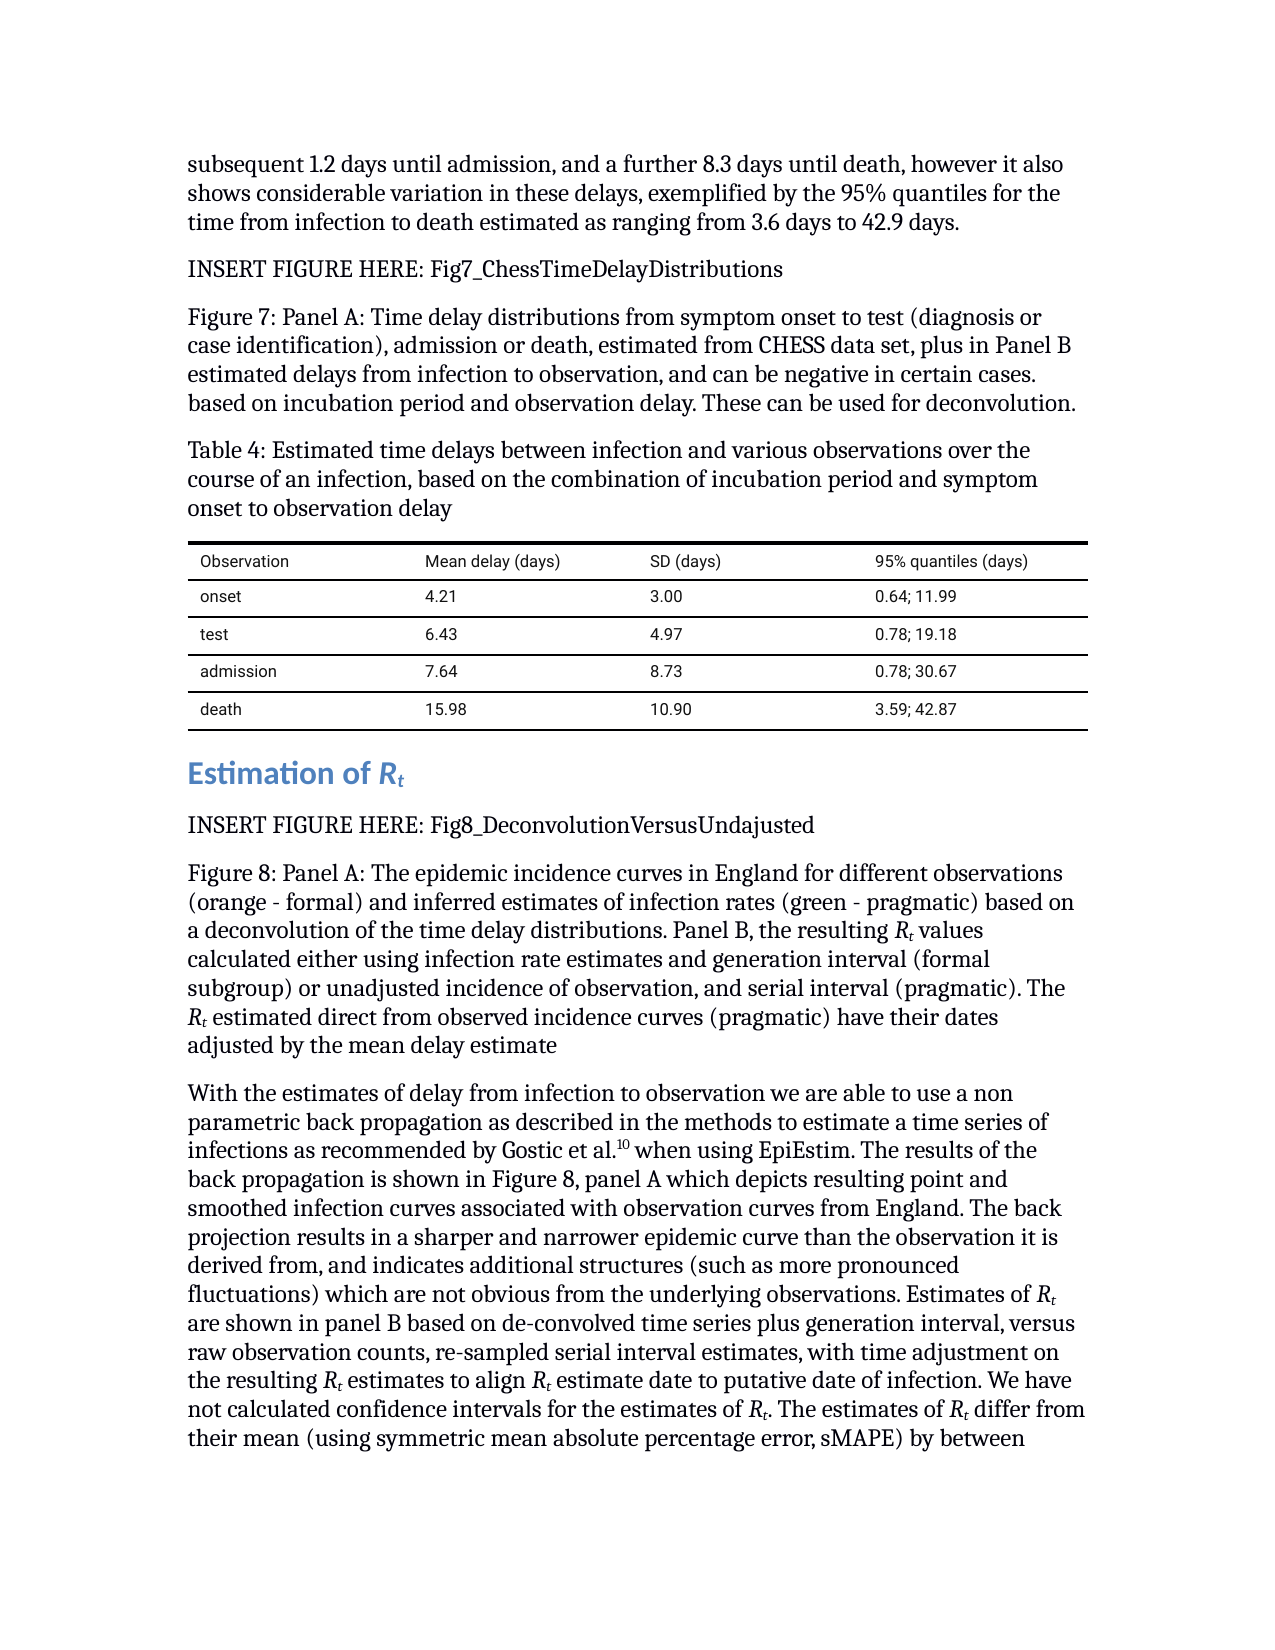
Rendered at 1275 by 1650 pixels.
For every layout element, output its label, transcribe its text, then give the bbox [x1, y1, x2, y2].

table_cell 3.59; 42.87 [863, 693, 1087, 729]
text Figure 7: Panel A: Time delay distributions from symptom onset to test (diagnosis or case identification), admission or death, estimated from CHESS data set, plus in Panel B estimated delays from infection to observation, and can be negative in certain cases. based on incubation period and observation delay. These can be used for deconvolution. [187, 302, 1087, 417]
table_cell 10.90 [638, 693, 862, 729]
text Figure 8: Panel A: The epidemic incidence curves in England for different observations (orange - formal) and inferred estimates of infection rates (green - pragmatic) based on a deconvolution of the time delay distributions. Panel B, the resulting Rt values calculated either using infection rate estimates and generation interval (formal subgroup) or unadjusted incidence of observation, and serial interval (pragmatic). The Rt estimated direct from observed incidence curves (pragmatic) have their dates adjusted by the mean delay estimate [187, 859, 1087, 1060]
text INSERT FIGURE HERE: Fig8_DeconvolutionVersusUndajusted [187, 811, 1087, 840]
table_header Observation [188, 545, 412, 579]
table_cell 7.64 [413, 656, 637, 691]
text INSERT FIGURE HERE: Fig7_ChessTimeDelayDistributions [187, 255, 1087, 284]
text With the estimates of delay from infection to observation we are able to use a non parametric back propagation as described in the methods to estimate a time series of infections as recommended by Gostic et al.10 when using EpiEstim. The results of the back propagation is shown in Figure 8, panel A which depicts resulting point and smoothed infection curves associated with observation curves from England. The back projection results in a sharper and narrower epidemic curve than the observation it is derived from, and indicates additional structures (such as more pronounced fluctuations) which are not obvious from the underlying observations. Estimates of Rt are shown in panel B based on de-convolved time series plus generation interval, versus raw observation counts, re-sampled serial interval estimates, with time adjustment on the resulting Rt estimates to align Rt estimate date to putative date of infection. We have not calculated confidence intervals for the estimates of Rt. The estimates of Rt differ from their mean (using symmetric mean absolute percentage error, sMAPE) by between [187, 1079, 1087, 1452]
table_cell onset [188, 581, 412, 616]
table_cell 0.64; 11.99 [863, 581, 1087, 616]
text Table 4: Estimated time delays between infection and various observations over the course of an infection, based on the combination of incubation period and symptom onset to observation delay [187, 436, 1087, 522]
table_cell 4.97 [638, 618, 862, 654]
table_header 95% quantiles (days) [863, 545, 1087, 579]
table_cell 8.73 [638, 656, 862, 691]
table_cell 15.98 [413, 693, 637, 729]
table_cell 0.78; 19.18 [863, 618, 1087, 654]
subtitle Estimation of Rt [187, 752, 1087, 792]
text subsequent 1.2 days until admission, and a further 8.3 days until death, however it also shows considerable variation in these delays, exemplified by the 95% quantiles for the time from infection to death estimated as ranging from 3.6 days to 42.9 days. [187, 150, 1087, 236]
table_cell death [188, 693, 412, 729]
table_cell 0.78; 30.67 [863, 656, 1087, 691]
table_cell 6.43 [413, 618, 637, 654]
table_cell test [188, 618, 412, 654]
table_cell admission [188, 656, 412, 691]
table_cell 3.00 [638, 581, 862, 616]
table_cell 4.21 [413, 581, 637, 616]
table_header Mean delay (days) [413, 545, 637, 579]
table_header SD (days) [638, 545, 862, 579]
